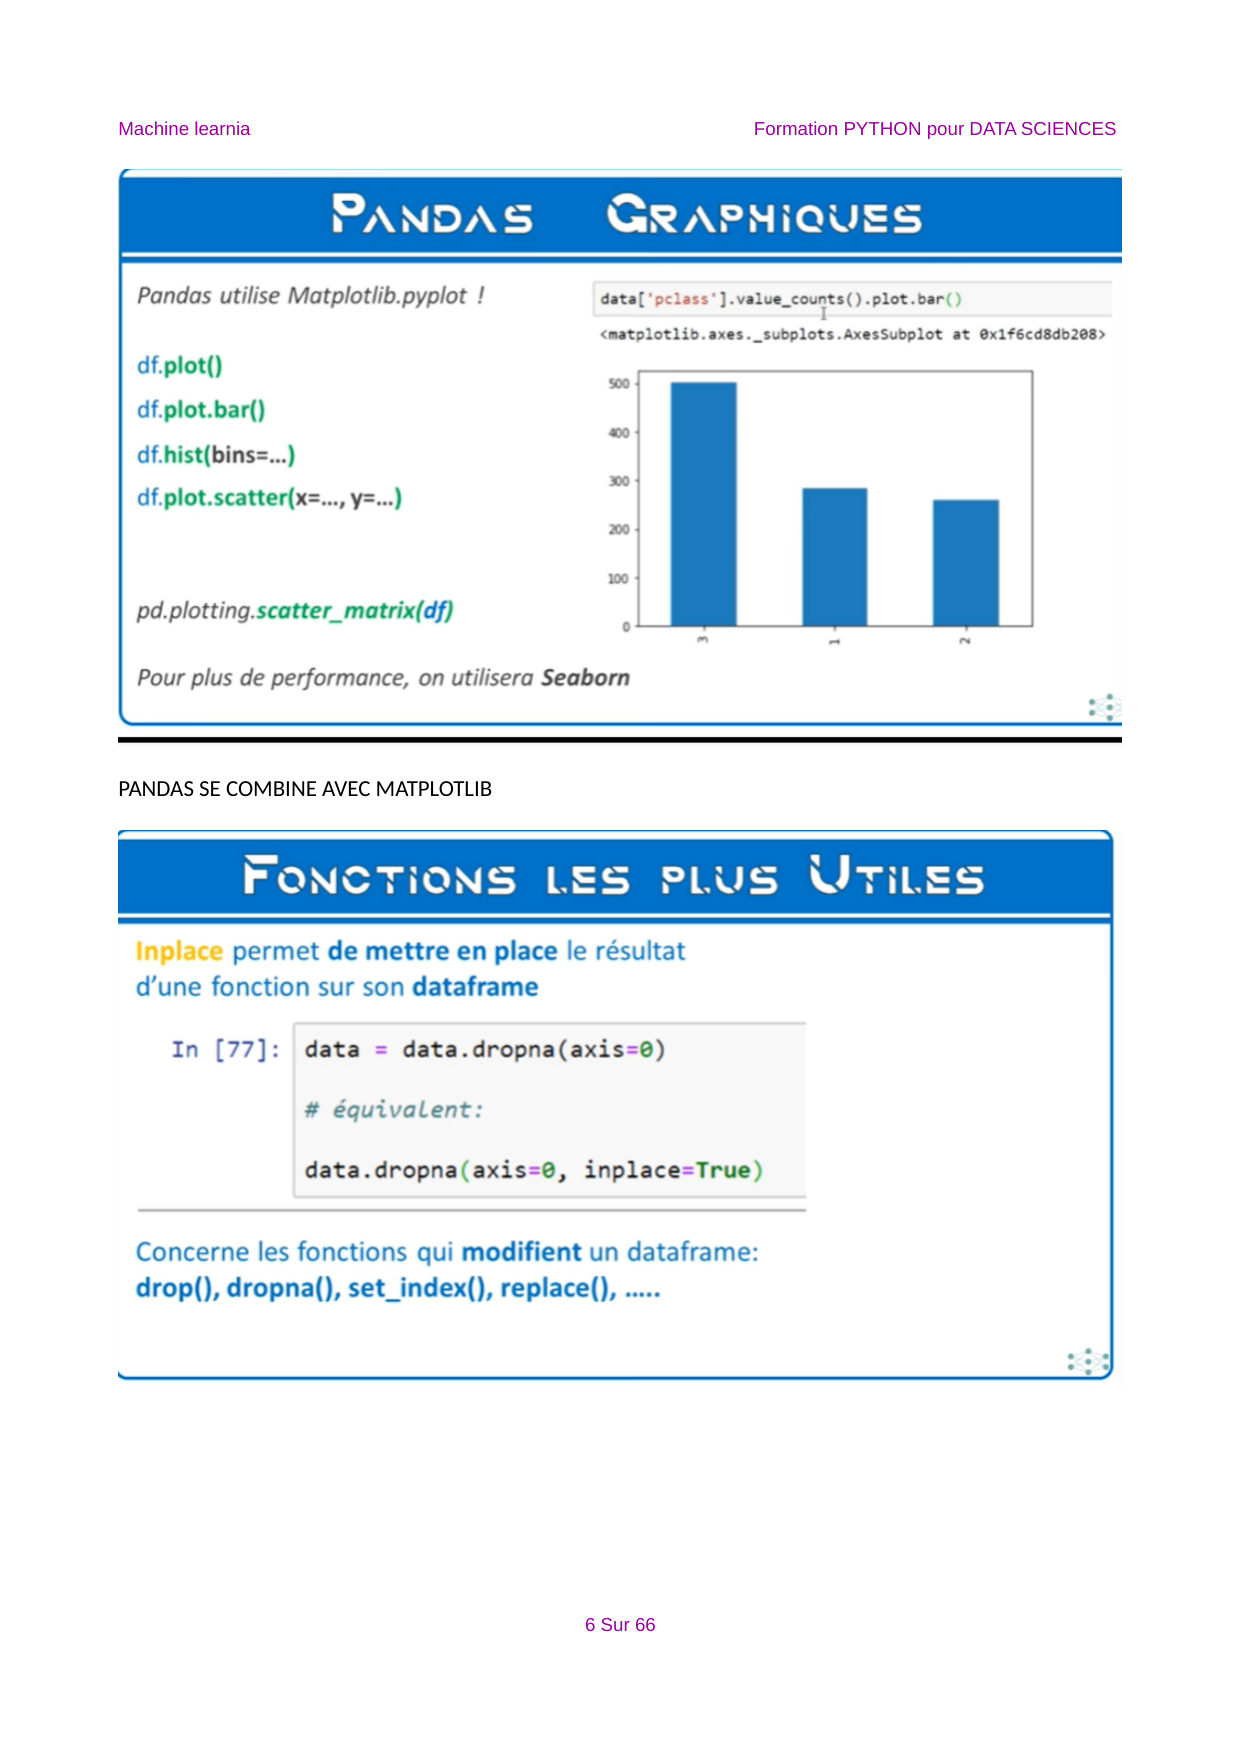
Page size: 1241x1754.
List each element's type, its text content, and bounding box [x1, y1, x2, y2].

picture [118, 830, 1122, 1390]
picture [118, 169, 1122, 746]
text PANDAS SE COMBINE AVEC MATPLOTLIB [118, 774, 1122, 802]
